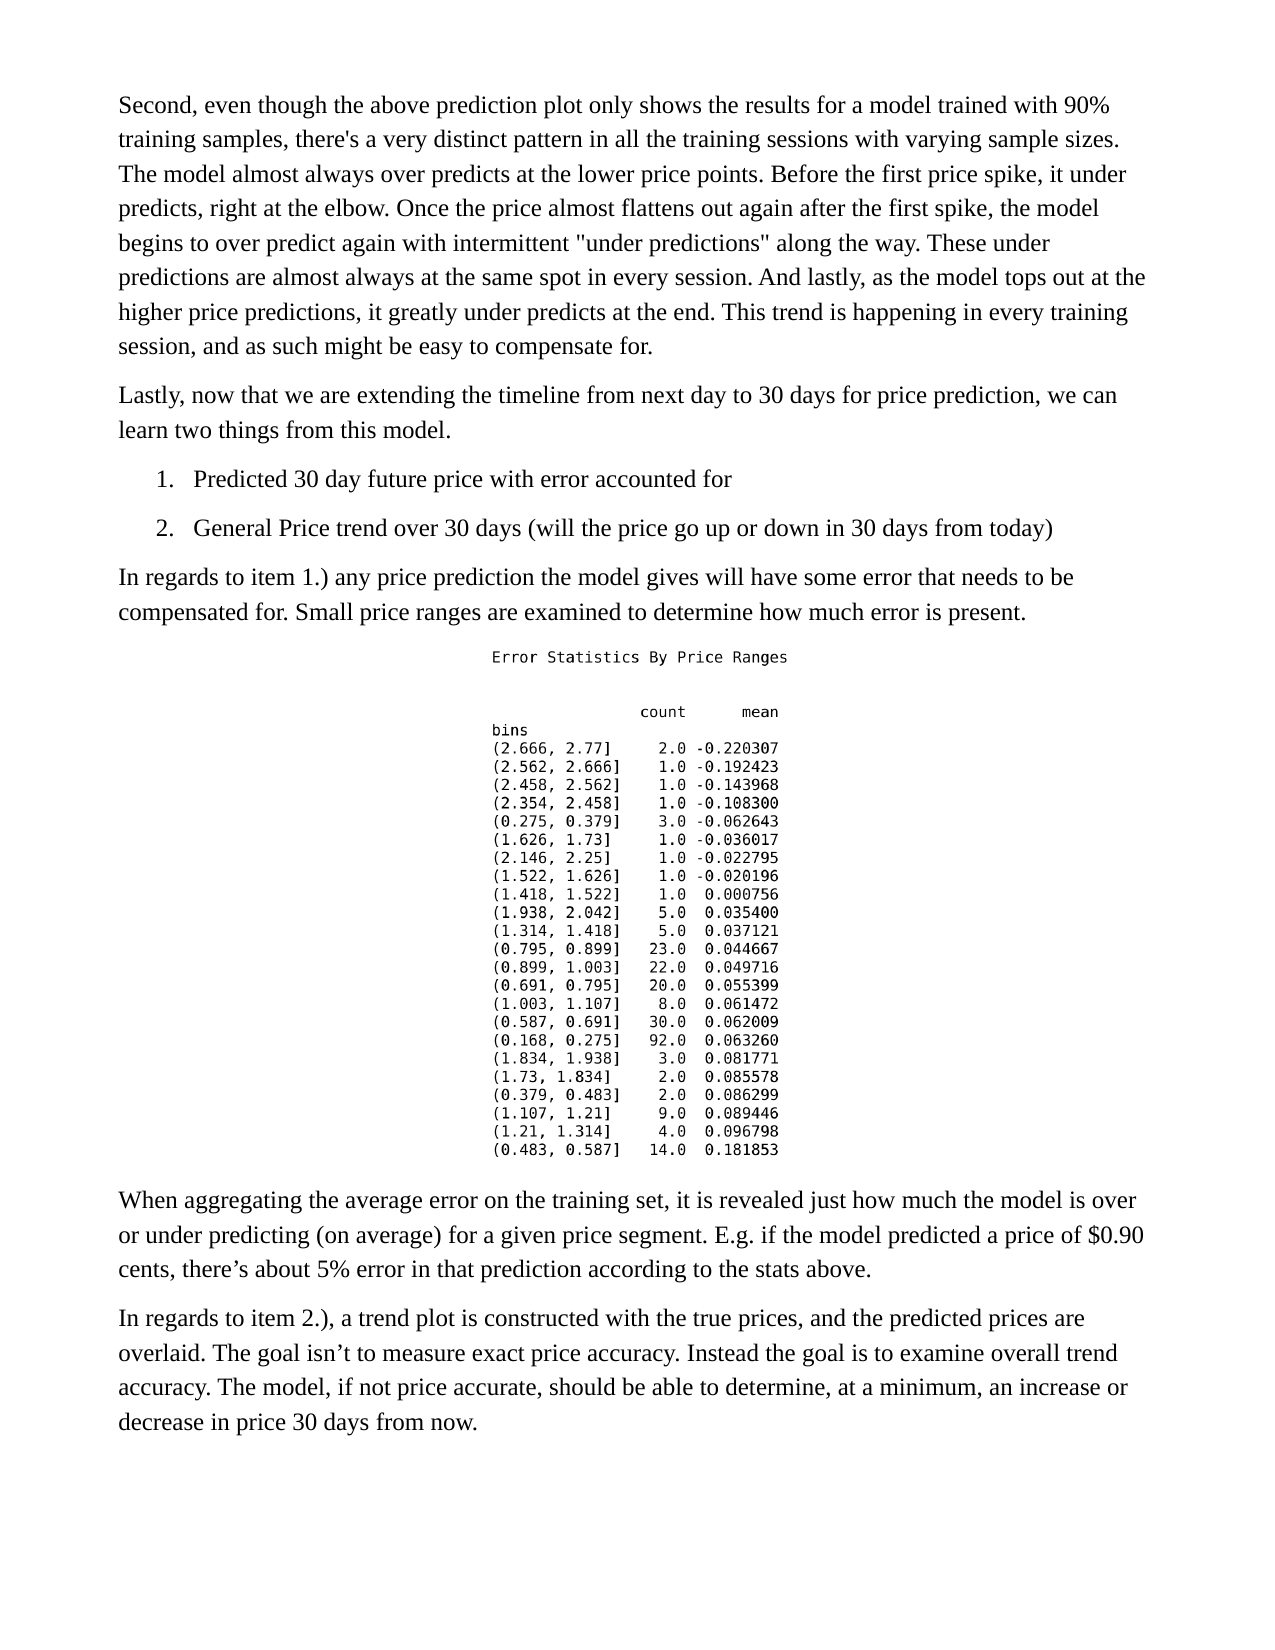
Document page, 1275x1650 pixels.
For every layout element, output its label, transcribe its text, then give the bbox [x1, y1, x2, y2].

text Second, even though the above prediction plot only shows the results for a model trained with 90% training samples, there's a very distinct pattern in all the training sessions with varying sample sizes. The model almost always over predicts at the lower price points. Before the first price spike, it under predicts, right at the elbow. Once the price almost flattens out again after the first spike, the model begins to over predict again with intermittent "under predictions" along the way. These under predictions are almost always at the same spot in every session. And lastly, as the model tops out at the higher price predictions, it greatly under predicts at the end. This trend is happening in every training session, and as such might be easy to compensate for. [118, 90, 1157, 360]
list General Price trend over 30 days (will the price go up or down in 30 days from today) [156, 513, 1157, 542]
text Lastly, now that we are extending the timeline from next day to 30 days for price prediction, we can learn two things from this model. [118, 380, 1157, 444]
picture [487, 645, 788, 1159]
text In regards to item 2.), a trend plot is constructed with the true prices, and the predicted prices are overlaid. The goal isn’t to measure exact price accuracy. Instead the goal is to examine overall trend accuracy. The model, if not price accurate, should be able to determine, at a minimum, an increase or decrease in price 30 days from now. [118, 1303, 1157, 1436]
text When aggregating the average error on the training set, it is revealed just how much the model is over or under predicting (on average) for a given price segment. E.g. if the model predicted a price of $0.90 cents, there’s about 5% error in that prediction according to the stats above. [118, 1185, 1157, 1283]
list Predicted 30 day future price with error accounted for [156, 464, 1157, 493]
text In regards to item 1.) any price prediction the model gives will have some error that needs to be compensated for. Small price ranges are examined to determine how much error is present. [118, 562, 1157, 625]
